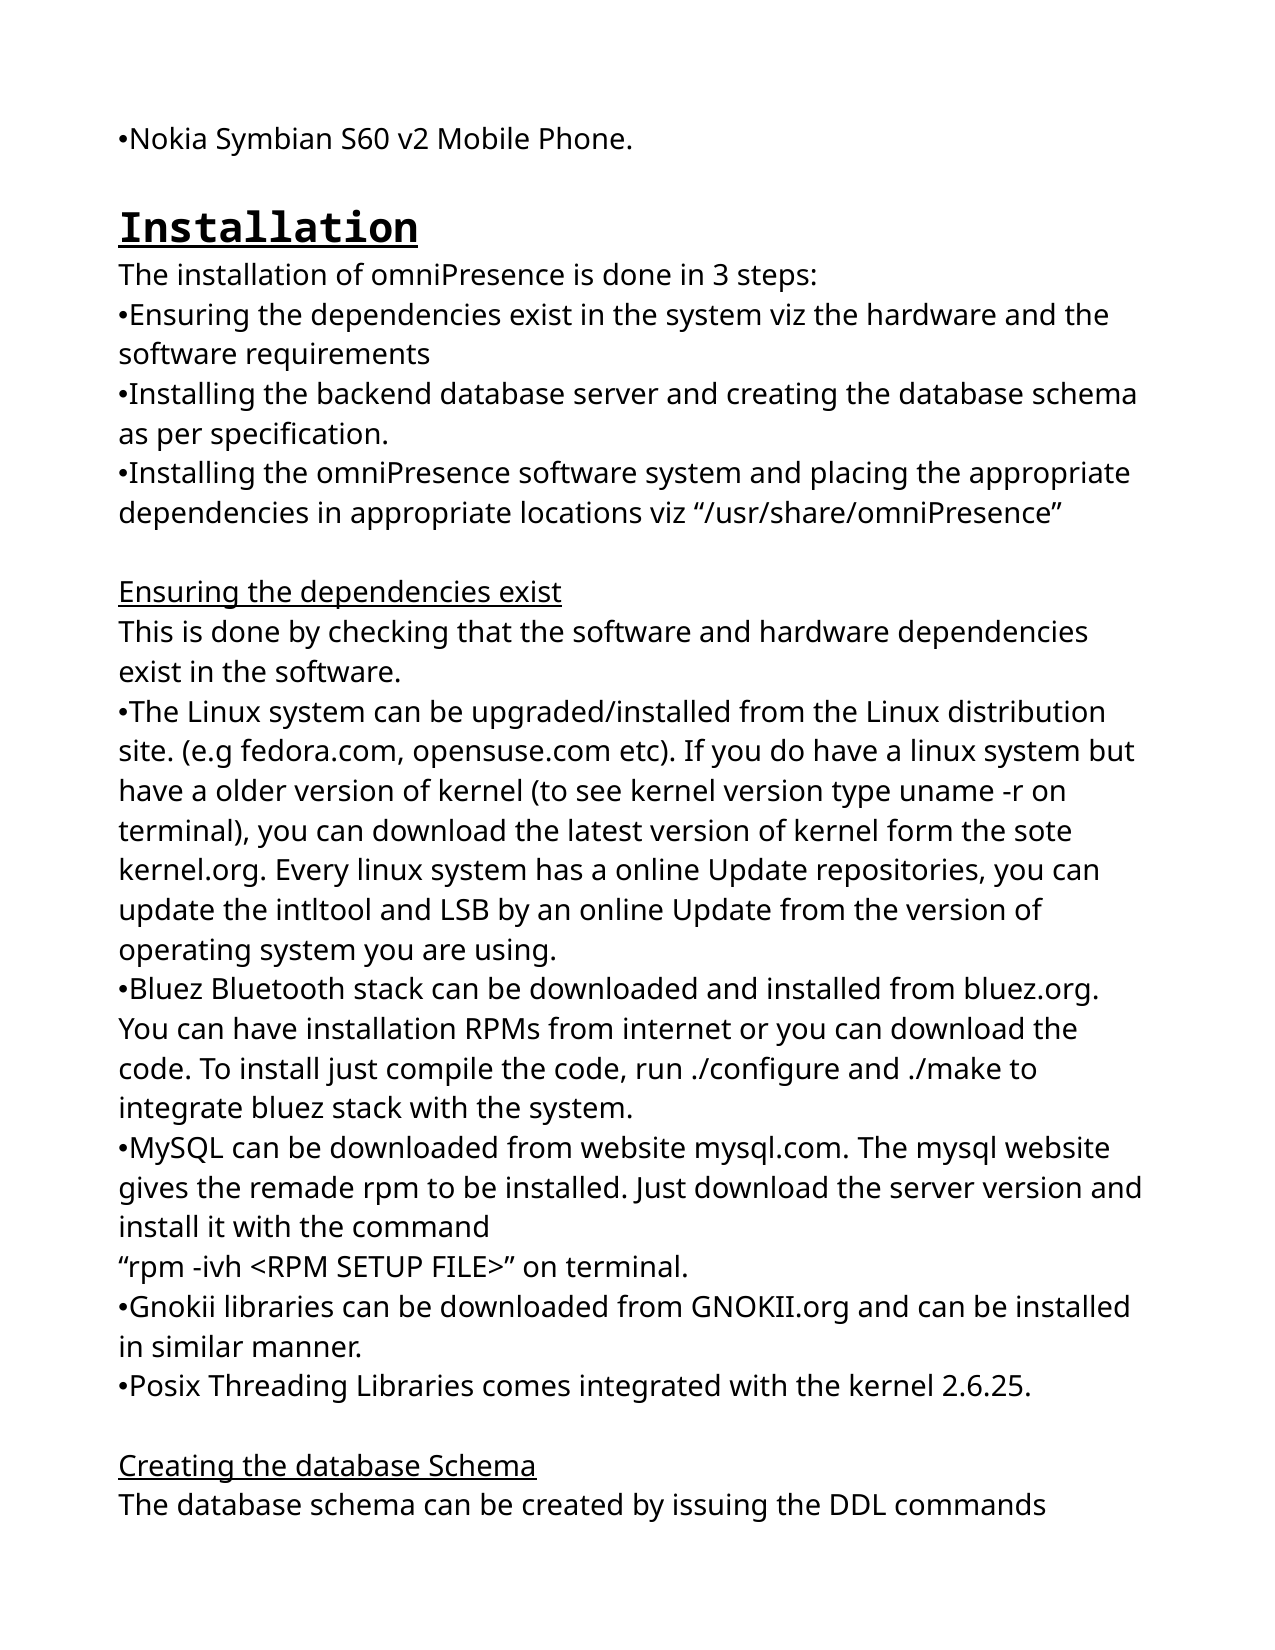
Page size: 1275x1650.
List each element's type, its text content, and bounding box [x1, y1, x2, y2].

text The database schema can be created by issuing the DDL commands [118, 1484, 1157, 1524]
text Installation [118, 197, 1157, 254]
list Installing the backend database server and creating the database schema as per specification. [118, 373, 1157, 453]
text Creating the database Schema [118, 1445, 1157, 1484]
list Posix Threading Libraries comes integrated with the kernel 2.6.25. [118, 1366, 1157, 1405]
list Gnokii libraries can be downloaded from GNOKII.org and can be installed in similar manner. [118, 1286, 1157, 1366]
list The Linux system can be upgraded/installed from the Linux distribution site. (e.g fedora.com, opensuse.com etc). If you do have a linux system but have a older version of kernel (to see kernel version type uname -r on terminal), you can download the latest version of kernel form the sote kernel.org. Every linux system has a online Update repositories, you can update the intltool and LSB by an online Update from the version of operating system you are using. [118, 691, 1157, 969]
list Bluez Bluetooth stack can be downloaded and installed from bluez.org. You can have installation RPMs from internet or you can download the code. To install just compile the code, run ./configure and ./make to integrate bluez stack with the system. [118, 969, 1157, 1127]
list Nokia Symbian S60 v2 Mobile Phone. [118, 118, 1157, 158]
text This is done by checking that the software and hardware dependencies exist in the software. [118, 611, 1157, 691]
text The installation of omniPresence is done in 3 steps: [118, 254, 1157, 294]
list Ensuring the dependencies exist in the system viz the hardware and the software requirements [118, 294, 1157, 373]
list MySQL can be downloaded from website mysql.com. The mysql website gives the remade rpm to be installed. Just download the server version and install it with the command [118, 1127, 1157, 1246]
text Ensuring the dependencies exist [118, 572, 1157, 611]
list Installing the omniPresence software system and placing the appropriate dependencies in appropriate locations viz “/usr/share/omniPresence” [118, 453, 1157, 532]
list “rpm -ivh <RPM SETUP FILE>” on terminal. [118, 1246, 1157, 1286]
